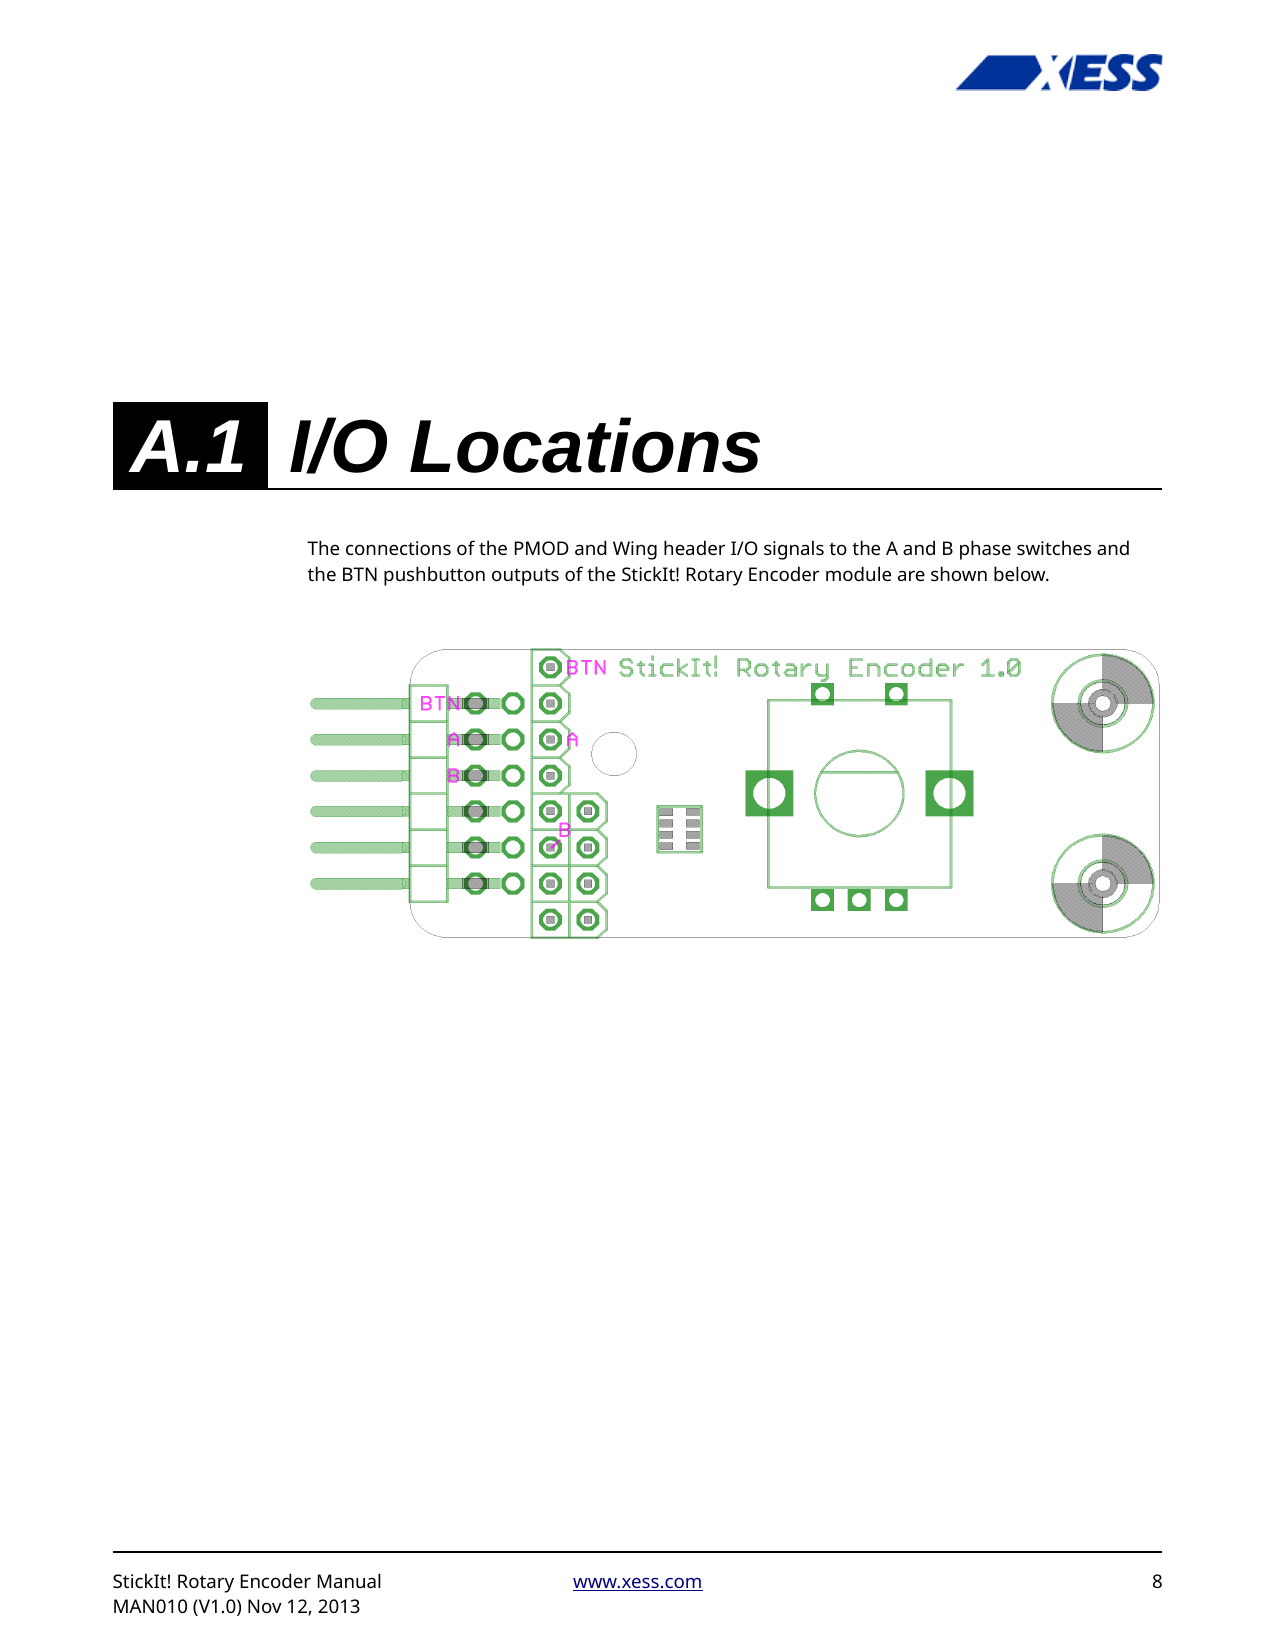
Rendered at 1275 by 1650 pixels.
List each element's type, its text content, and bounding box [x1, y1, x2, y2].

subtitle I/O Locations [268, 402, 1162, 488]
text The connections of the PMOD and Wing header I/O signals to the A and B phase switches and the BTN pushbutton outputs of the StickIt! Rotary Encoder module are shown below. [307, 535, 1162, 586]
picture [955, 54, 1163, 91]
picture [307, 636, 1163, 947]
